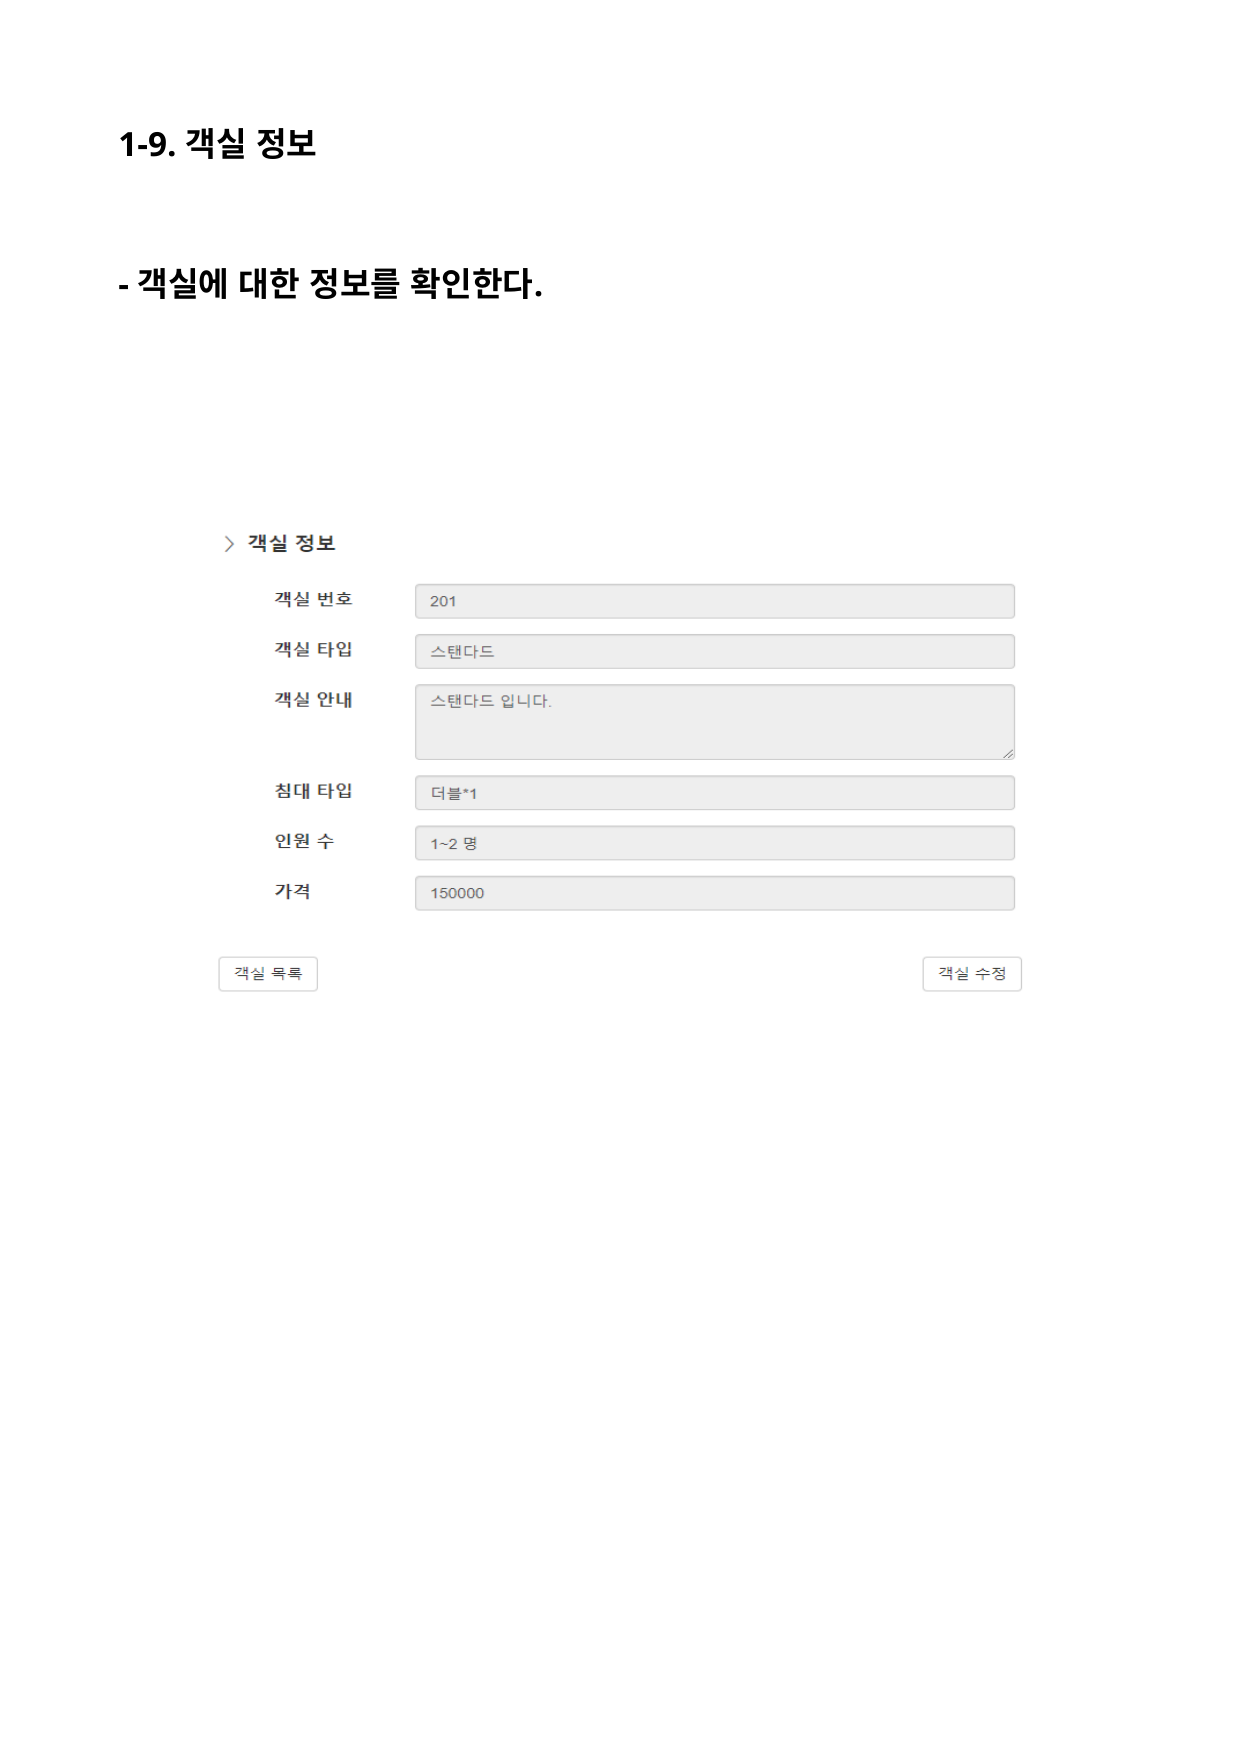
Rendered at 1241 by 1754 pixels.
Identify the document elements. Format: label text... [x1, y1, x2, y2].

text - 객실에 대한 정보를 확인한다. [118, 257, 1122, 306]
text 1-9. 객실 정보 [118, 118, 1122, 167]
picture [118, 466, 1110, 1098]
